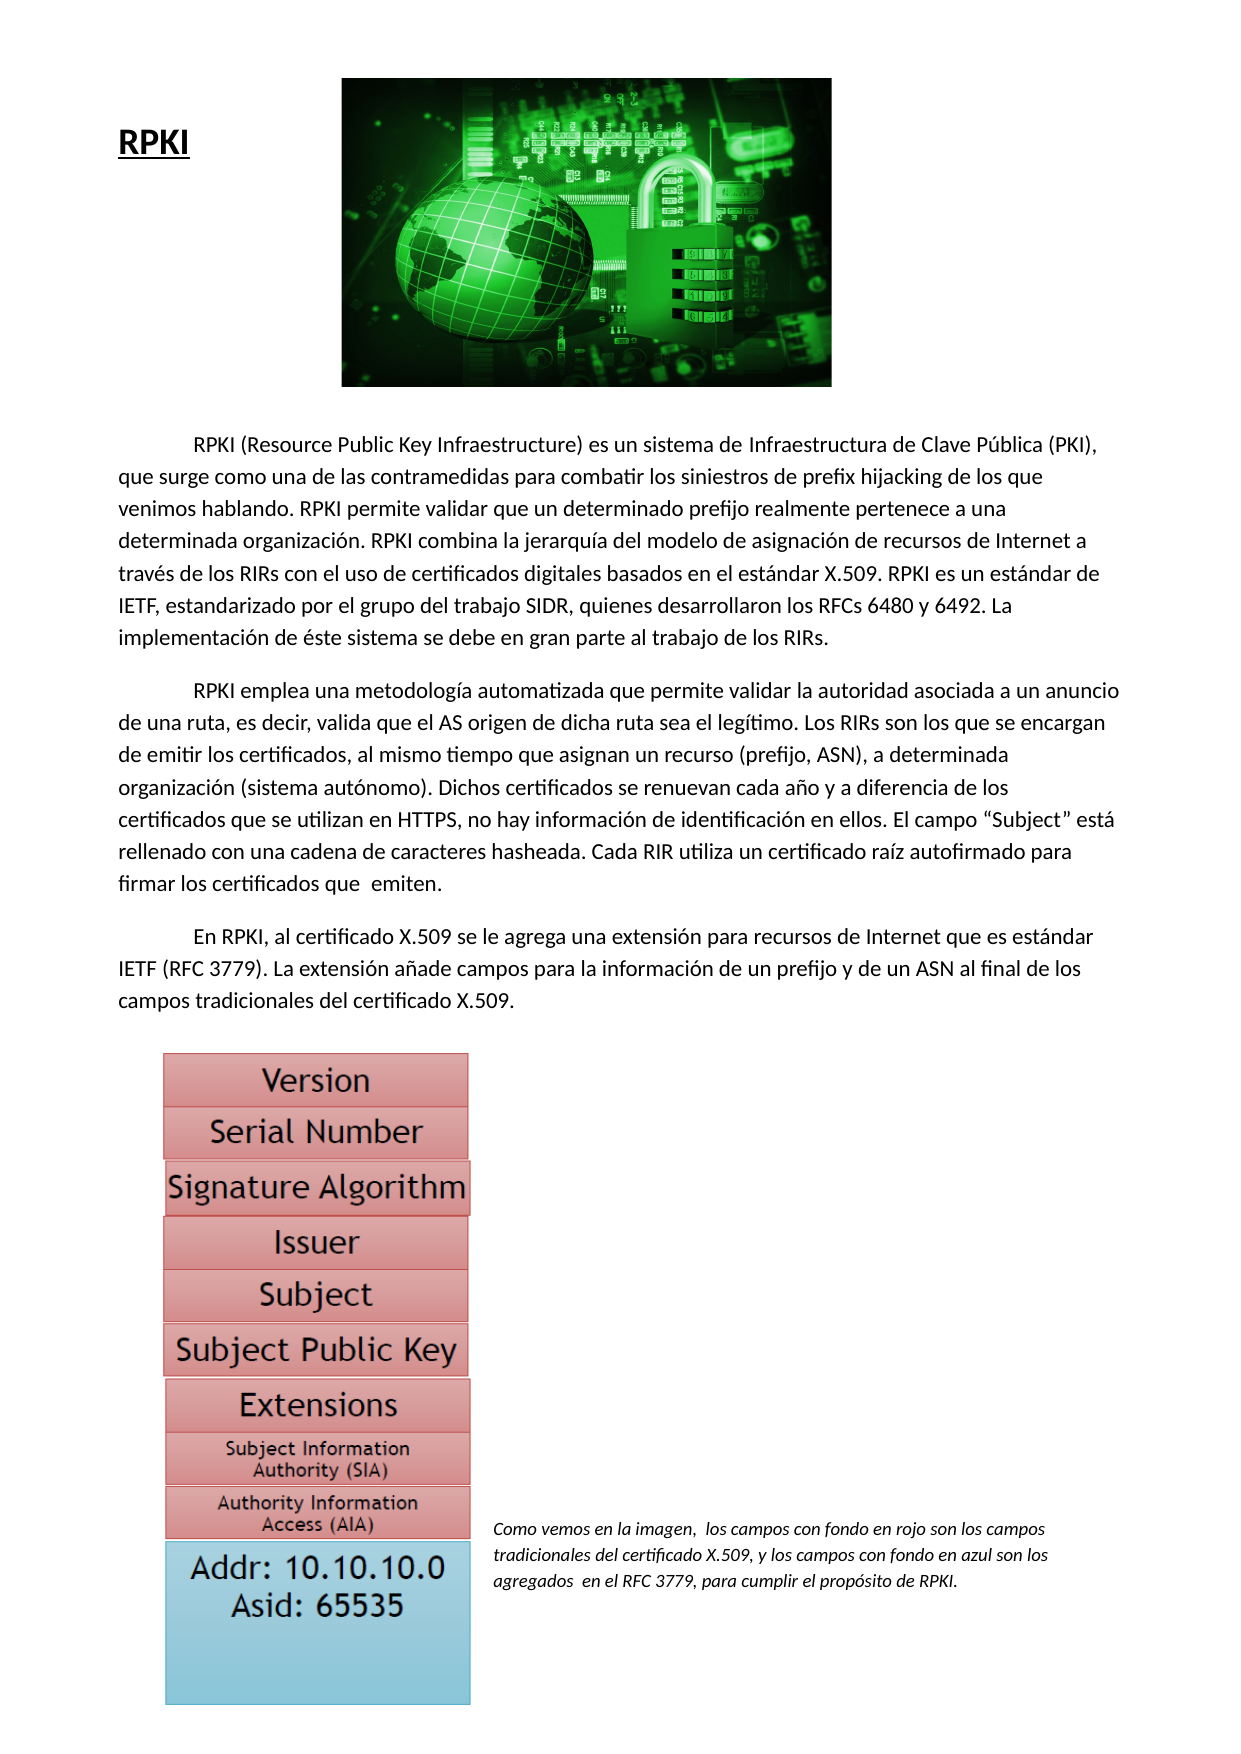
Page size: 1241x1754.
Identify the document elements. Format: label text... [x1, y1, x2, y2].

text RPKI (Resource Public Key Infraestructure) es un sistema de Infraestructura de Clave Pública (PKI), que surge como una de las contramedidas para combatir los siniestros de prefix hijacking de los que venimos hablando. RPKI permite validar que un determinado prefijo realmente pertenece a una determinada organización. RPKI combina la jerarquía del modelo de asignación de recursos de Internet a través de los RIRs con el uso de certificados digitales basados en el estándar X.509. RPKI es un estándar de IETF, estandarizado por el grupo del trabajo SIDR, quienes desarrollaron los RFCs 6480 y 6492. La implementación de éste sistema se debe en gran parte al trabajo de los RIRs. [118, 430, 1122, 651]
text [832, 118, 1122, 164]
text Como vemos en la imagen, los campos con fondo en rojo son los campos tradicionales del certificado X.509, y los campos con fondo en azul son los agregados en el RFC 3779, para cumplir el propósito de RPKI. [477, 1517, 1122, 1592]
text RPKI [118, 118, 341, 164]
picture [341, 78, 832, 387]
picture [159, 1050, 477, 1708]
text RPKI emplea una metodología automatizada que permite validar la autoridad asociada a un anuncio de una ruta, es decir, valida que el AS origen de dicha ruta sea el legítimo. Los RIRs son los que se encargan de emitir los certificados, al mismo tiempo que asignan un recurso (prefijo, ASN), a determinada organización (sistema autónomo). Dichos certificados se renuevan cada año y a diferencia de los certificados que se utilizan en HTTPS, no hay información de identificación en ellos. El campo “Subject” está rellenado con una cadena de caracteres hasheada. Cada RIR utiliza un certificado raíz autofirmado para firmar los certificados que emiten. [118, 676, 1122, 897]
text En RPKI, al certificado X.509 se le agrega una extensión para recursos de Internet que es estándar IETF (RFC 3779). La extensión añade campos para la información de un prefijo y de un ASN al final de los campos tradicionales del certificado X.509. [118, 922, 1122, 1015]
